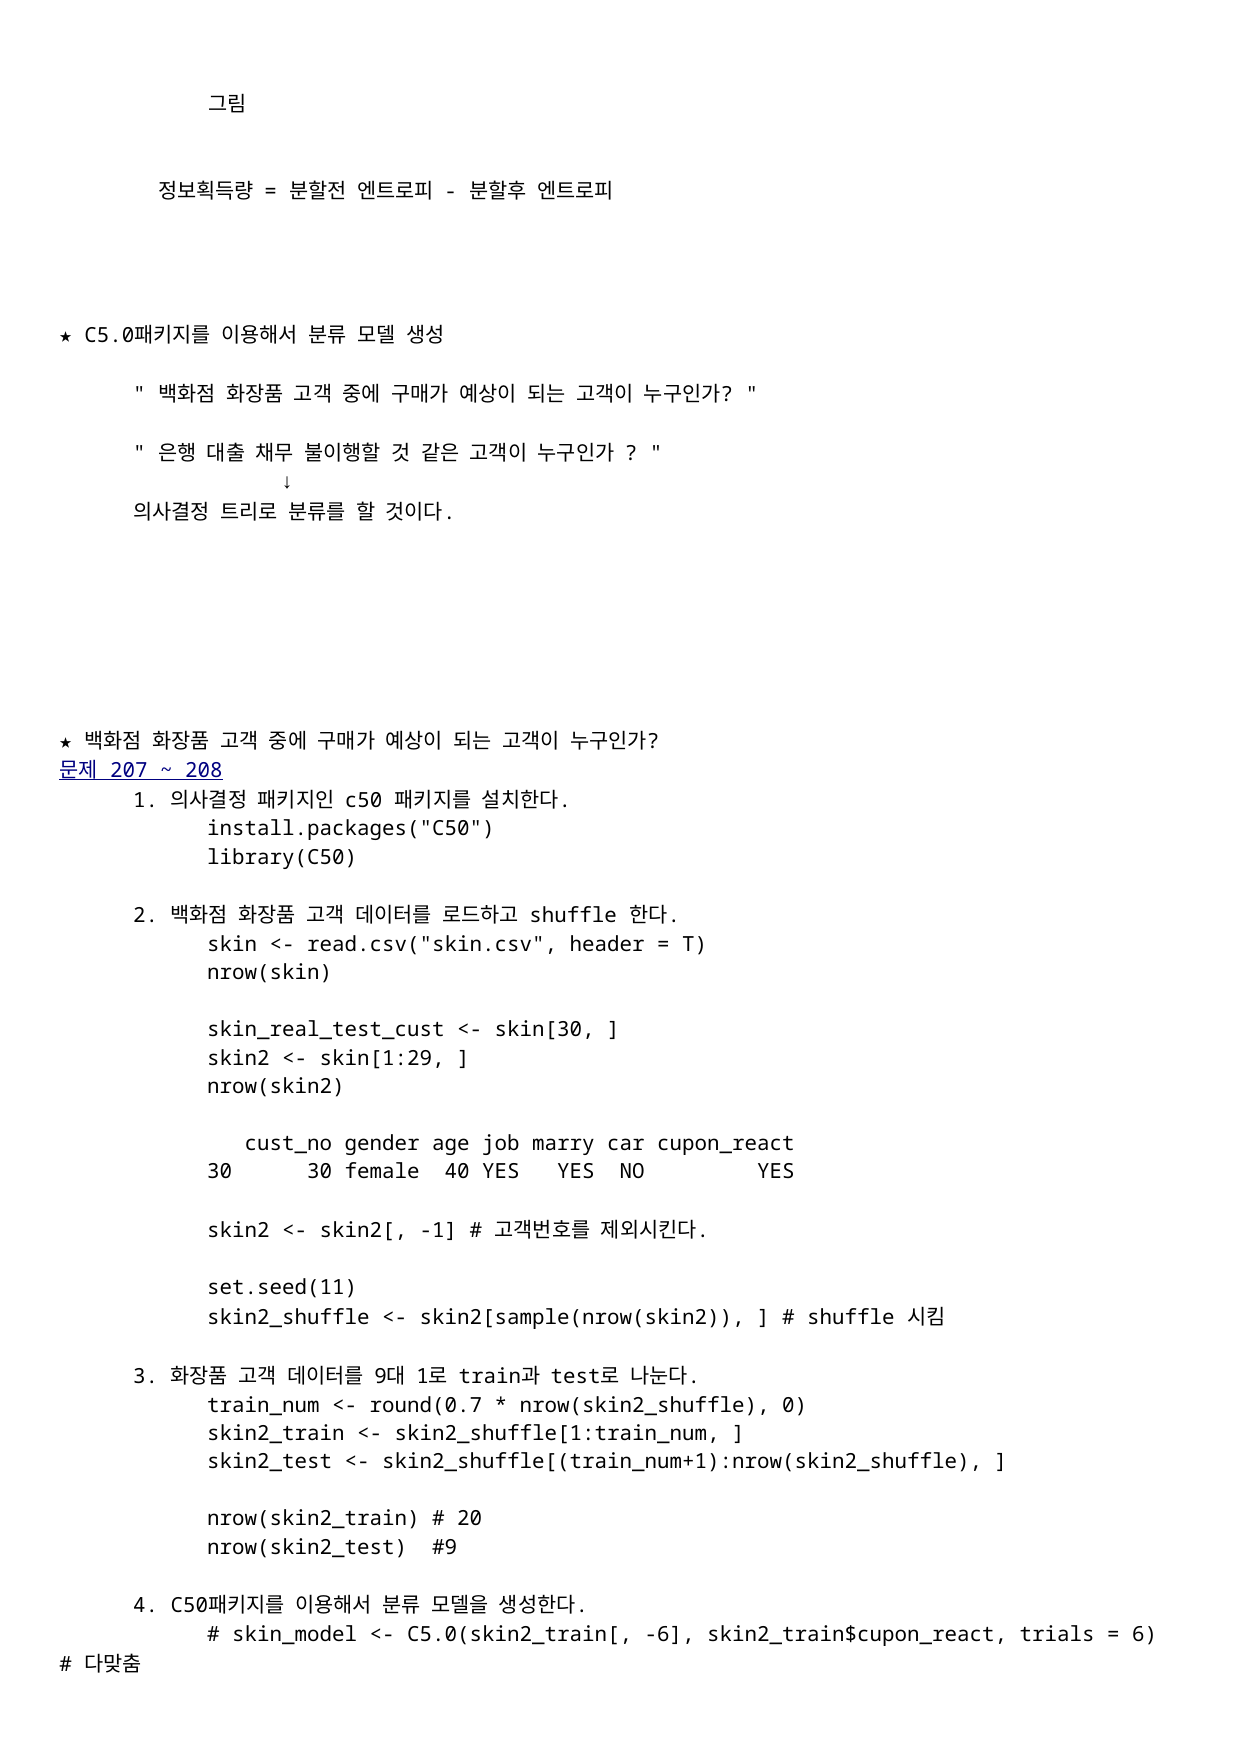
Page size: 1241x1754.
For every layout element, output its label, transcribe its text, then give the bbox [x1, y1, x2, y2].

text skin2_train <- skin2_shuffle[1:train_num, ] [59, 1418, 1181, 1447]
text skin_real_test_cust <- skin[30, ] [59, 1014, 1181, 1043]
text " 백화점 화장품 고객 중에 구매가 예상이 되는 고객이 누구인가? " [59, 377, 1181, 408]
text cust_no gender age job marry car cupon_react [59, 1128, 1181, 1157]
text ↓ [59, 467, 1181, 495]
text skin2_test <- skin2_shuffle[(train_num+1):nrow(skin2_shuffle), ] [59, 1447, 1181, 1475]
text nrow(skin2) [59, 1071, 1181, 1100]
text skin2_shuffle <- skin2[sample(nrow(skin2)), ] # shuffle 시킴 [59, 1301, 1181, 1331]
text 그림 [59, 87, 1181, 118]
text 1. 의사결정 패키지인 c50 패키지를 설치한다. [59, 783, 1181, 813]
text nrow(skin2_train) # 20 [59, 1503, 1181, 1532]
text 3. 화장품 고객 데이터를 9대 1로 train과 test로 나눈다. [59, 1359, 1181, 1390]
text nrow(skin) [59, 957, 1181, 986]
text set.seed(11) [59, 1272, 1181, 1301]
text " 은행 대출 채무 불이행할 것 같은 고객이 누구인가 ? " [59, 436, 1181, 467]
text ★ 백화점 화장품 고객 중에 구매가 예상이 되는 고객이 누구인가? [59, 724, 1181, 755]
text 의사결정 트리로 분류를 할 것이다. [59, 495, 1181, 525]
text skin2 <- skin2[, -1] # 고객번호를 제외시킨다. [59, 1213, 1181, 1244]
text 정보획득량 = 분할전 엔트로피 - 분할후 엔트로피 [59, 175, 1181, 205]
text library(C50) [59, 842, 1181, 870]
text install.packages("C50") [59, 813, 1181, 842]
text nrow(skin2_test) #9 [59, 1532, 1181, 1560]
text 문제 207 ~ 208 [59, 755, 1181, 783]
text 30 30 female 40 YES YES NO YES [59, 1157, 1181, 1185]
text skin2 <- skin[1:29, ] [59, 1043, 1181, 1071]
text train_num <- round(0.7 * nrow(skin2_shuffle), 0) [59, 1390, 1181, 1418]
text 4. C50패키지를 이용해서 분류 모델을 생성한다. [59, 1589, 1181, 1619]
text # skin_model <- C5.0(skin2_train[, -6], skin2_train$cupon_react, trials = 6) # 다맞춤 [59, 1619, 1181, 1678]
text ★ C5.0패키지를 이용해서 분류 모델 생성 [59, 319, 1181, 349]
text 2. 백화점 화장품 고객 데이터를 로드하고 shuffle 한다. [59, 899, 1181, 929]
text skin <- read.csv("skin.csv", header = T) [59, 929, 1181, 957]
